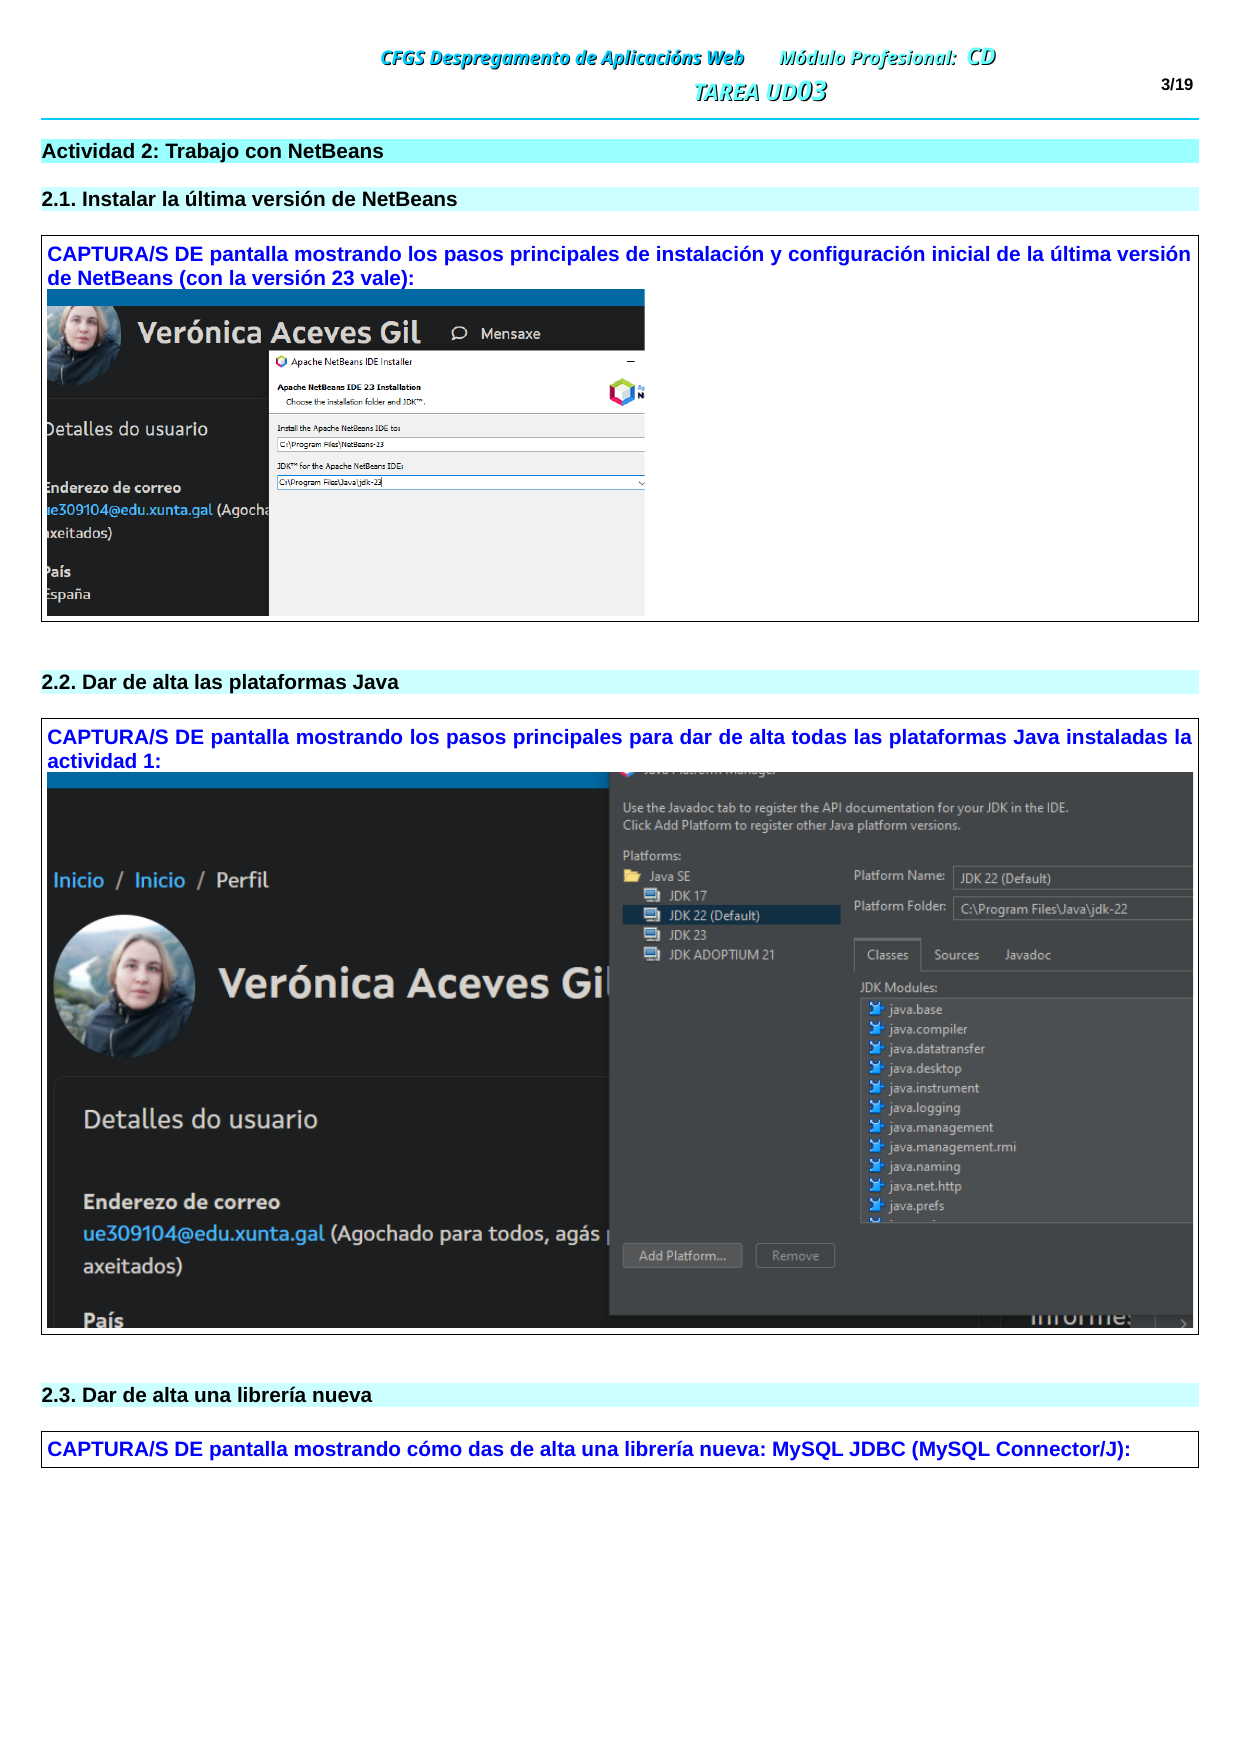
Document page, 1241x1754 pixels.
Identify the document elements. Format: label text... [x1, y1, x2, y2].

table_header CAPTURA/S DE pantalla mostrando los pasos principales de instalación y configuración inicial de la última versión de NetBeans (con la versión 23 vale): [42, 236, 1198, 621]
table_header CAPTURA/S DE pantalla mostrando cómo das de alta una librería nueva: MySQL JDBC (MySQL Connector/J): [42, 1432, 1198, 1467]
text 2.2. Dar de alta las plataformas Java [41, 670, 1199, 694]
picture [47, 772, 1194, 1328]
text 2.1. Instalar la última versión de NetBeans [41, 187, 1199, 211]
text 2.3. Dar de alta una librería nueva [41, 1383, 1199, 1407]
picture [47, 289, 645, 616]
text Actividad 2: Trabajo con NetBeans [41, 139, 1199, 163]
table_header CAPTURA/S DE pantalla mostrando los pasos principales para dar de alta todas las plataformas Java instaladas la actividad 1: [42, 719, 1198, 1334]
